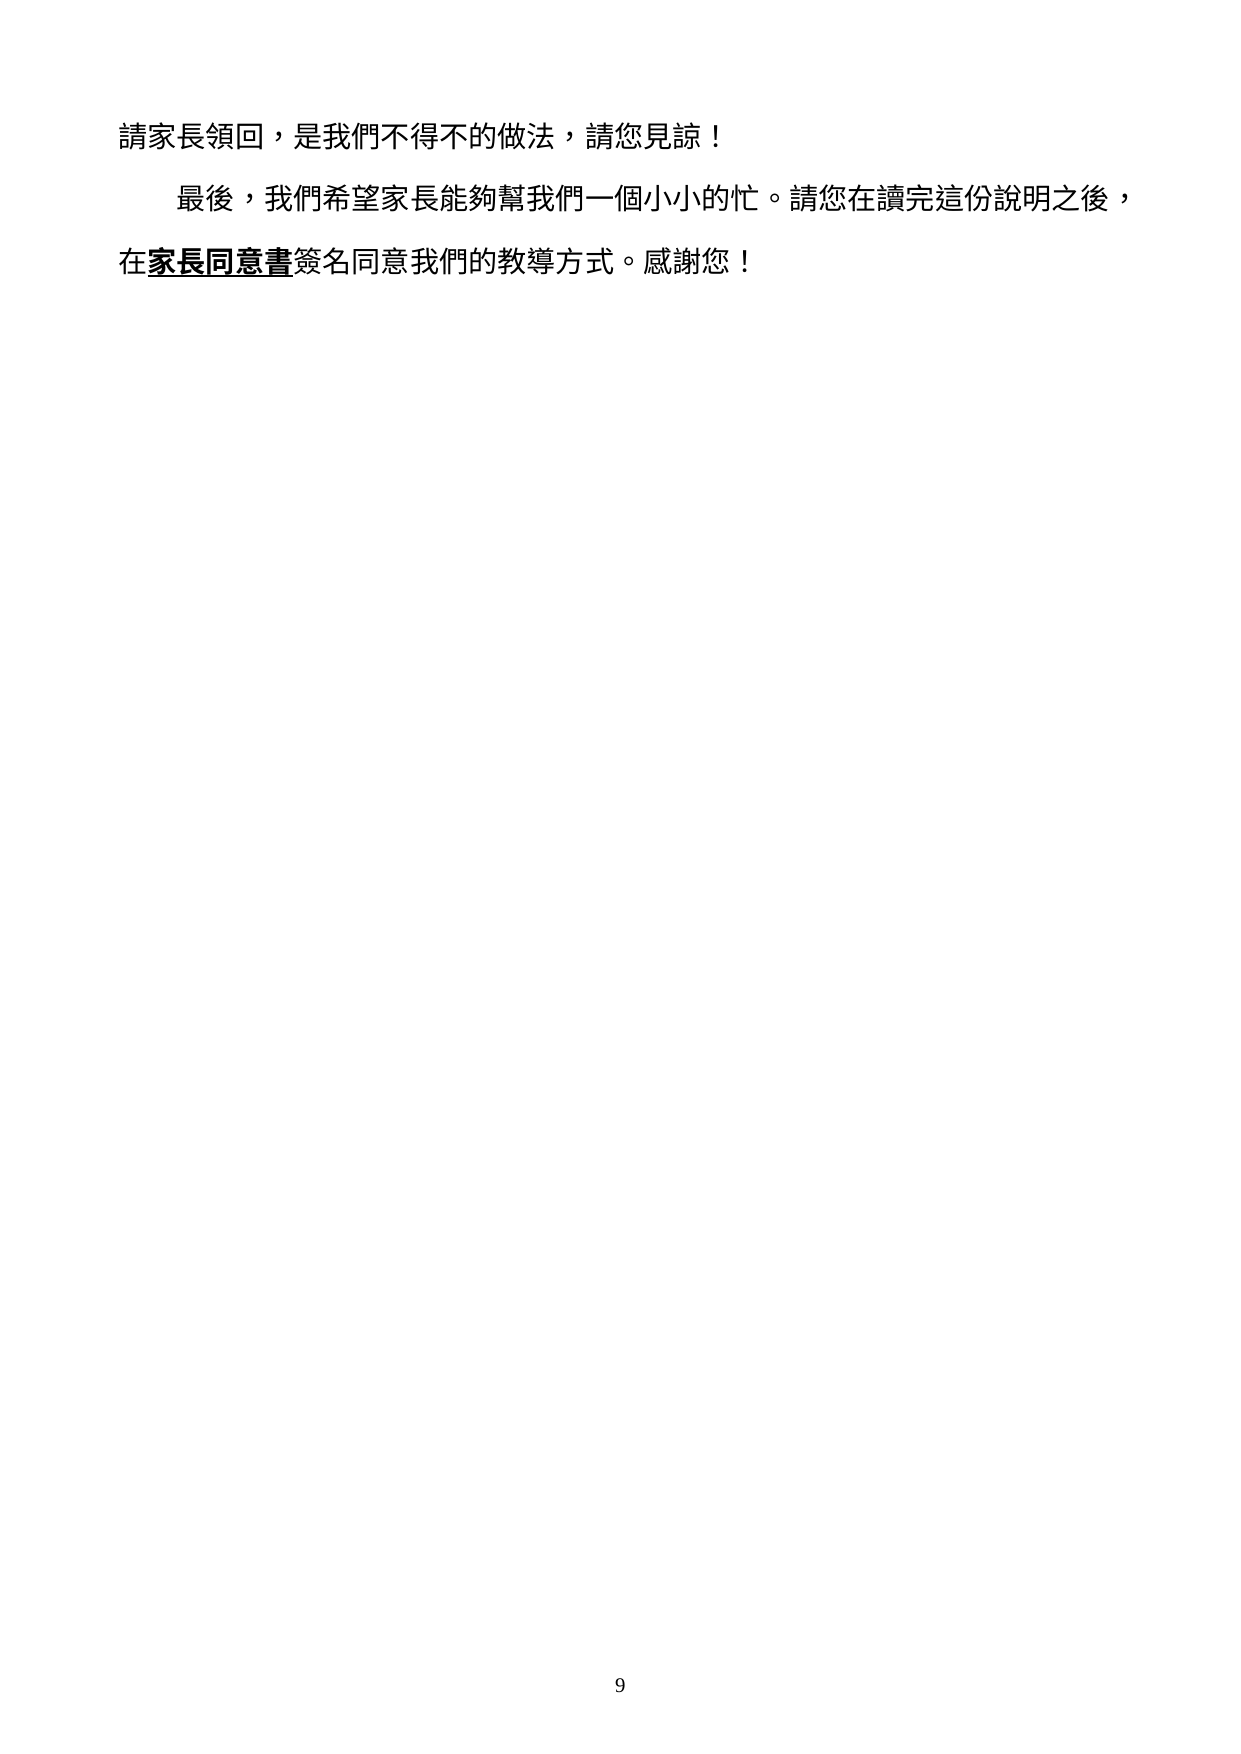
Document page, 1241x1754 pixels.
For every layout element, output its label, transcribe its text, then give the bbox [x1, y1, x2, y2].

text 請家長領回，是我們不得不的做法，請您見諒！ [118, 93, 1122, 155]
text 最後，我們希望家長能夠幫我們一個小小的忙。請您在讀完這份說明之後，在家長同意書簽名同意我們的教導方式。感謝您！ [118, 155, 1122, 280]
